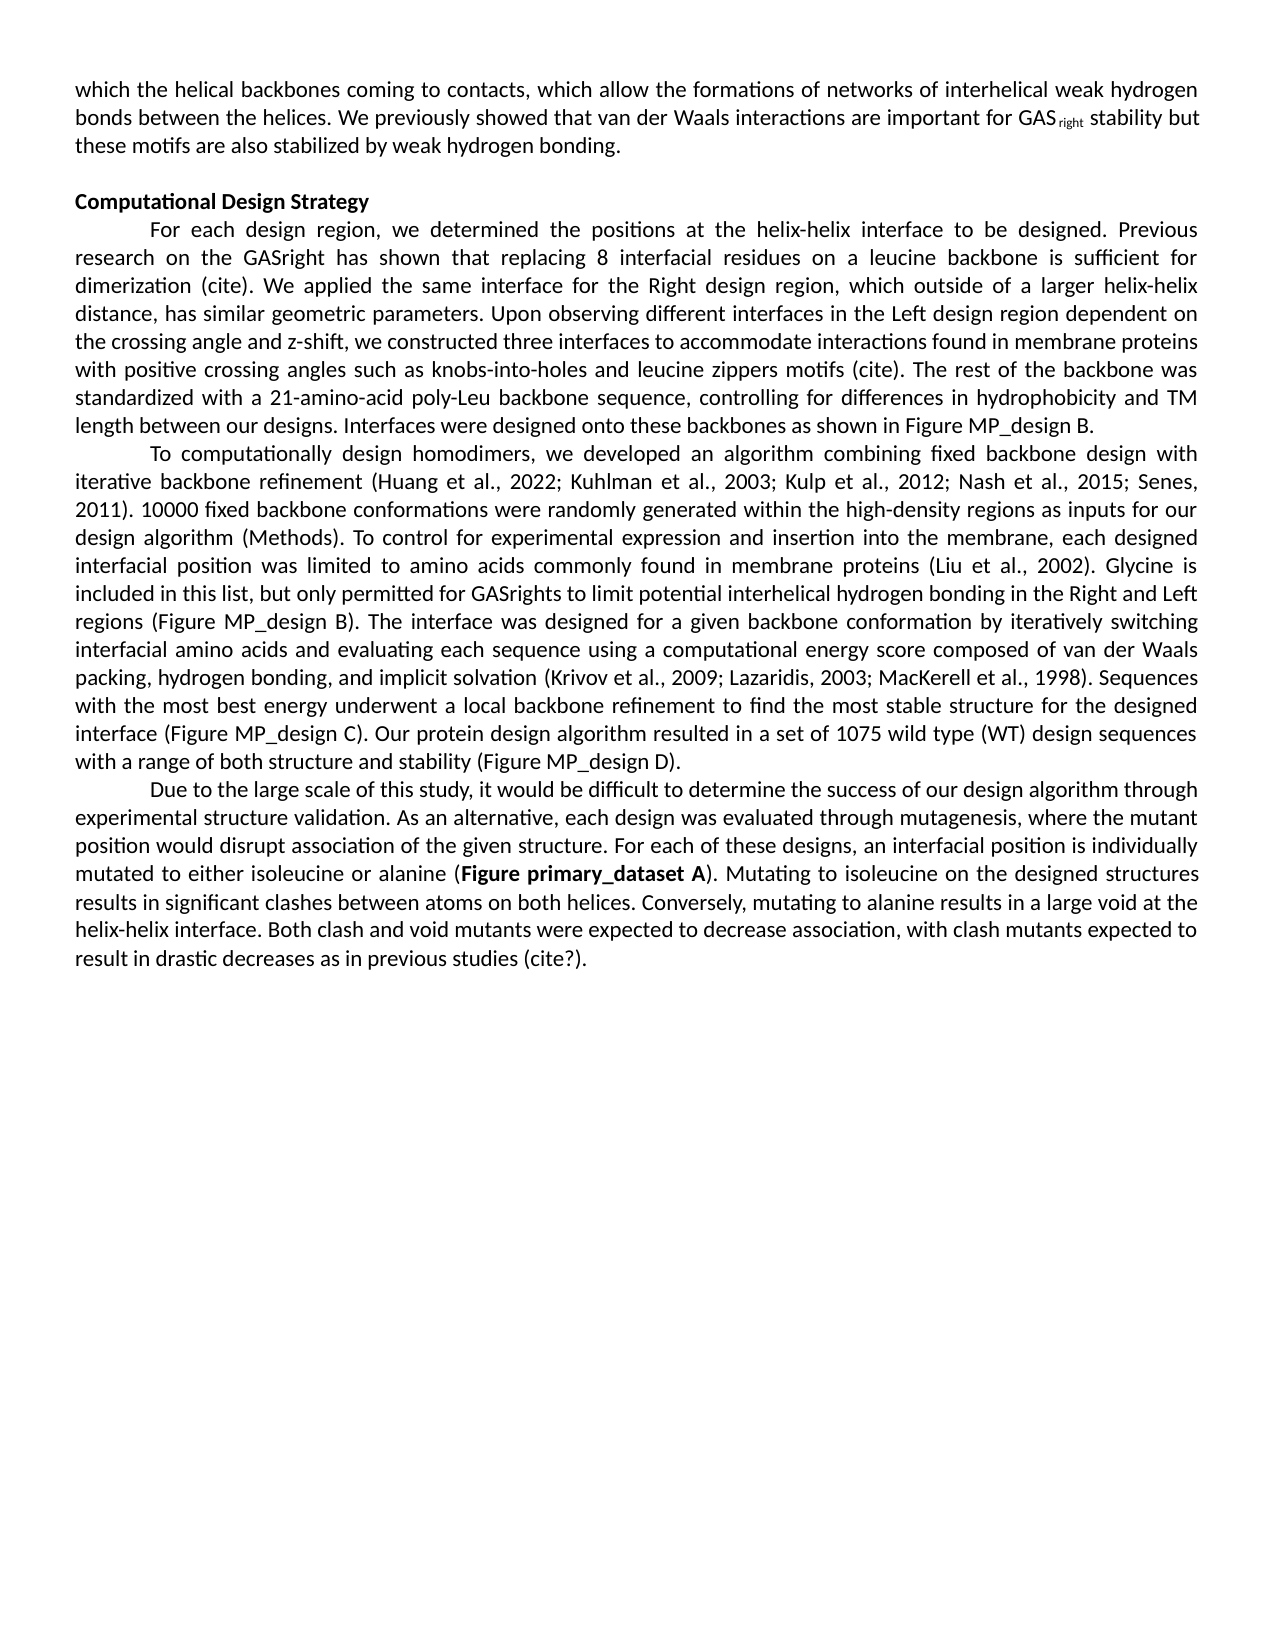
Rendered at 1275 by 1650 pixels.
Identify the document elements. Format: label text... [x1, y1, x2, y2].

text Due to the large scale of this study, it would be difficult to determine the success of our design algorithm through experimental structure validation. As an alternative, each design was evaluated through mutagenesis, where the mutant position would disrupt association of the given structure. For each of these designs, an interfacial position is individually mutated to either isoleucine or alanine (Figure primary_dataset A). Mutating to isoleucine on the designed structures results in significant clashes between atoms on both helices. Conversely, mutating to alanine results in a large void at the helix-helix interface. Both clash and void mutants were expected to decrease association, with clash mutants expected to result in drastic decreases as in previous studies (cite?). [75, 776, 1200, 972]
text For each design region, we determined the positions at the helix-helix interface to be designed. Previous research on the GASright has shown that replacing 8 interfacial residues on a leucine backbone is sufficient for dimerization (cite). We applied the same interface for the Right design region, which outside of a larger helix-helix distance, has similar geometric parameters. Upon observing different interfaces in the Left design region dependent on the crossing angle and z-shift, we constructed three interfaces to accommodate interactions found in membrane proteins with positive crossing angles such as knobs-into-holes and leucine zippers motifs (cite). The rest of the backbone was standardized with a 21-amino-acid poly-Leu backbone sequence, controlling for differences in hydrophobicity and TM length between our designs. Interfaces were designed onto these backbones as shown in Figure MP_design B. [75, 215, 1200, 439]
text To computationally design homodimers, we developed an algorithm combining fixed backbone design with iterative backbone refinement (Huang et al., 2022; Kuhlman et al., 2003; Kulp et al., 2012; Nash et al., 2015; Senes, 2011). 10000 fixed backbone conformations were randomly generated within the high-density regions as inputs for our design algorithm (Methods). To control for experimental expression and insertion into the membrane, each designed interfacial position was limited to amino acids commonly found in membrane proteins (Liu et al., 2002). Glycine is included in this list, but only permitted for GASrights to limit potential interhelical hydrogen bonding in the Right and Left regions (Figure MP_design B). The interface was designed for a given backbone conformation by iteratively switching interfacial amino acids and evaluating each sequence using a computational energy score composed of van der Waals packing, hydrogen bonding, and implicit solvation (Krivov et al., 2009; Lazaridis, 2003; MacKerell et al., 1998). Sequences with the most best energy underwent a local backbone refinement to find the most stable structure for the designed interface (Figure MP_design C). Our protein design algorithm resulted in a set of 1075 wild type (WT) design sequences with a range of both structure and stability (Figure MP_design D). [75, 439, 1200, 776]
text which the helical backbones coming to contacts, which allow the formations of networks of interhelical weak hydrogen bonds between the helices. We previously showed that van der Waals interactions are important for GASright stability but these motifs are also stabilized by weak hydrogen bonding. [75, 75, 1200, 159]
text Computational Design Strategy [75, 187, 1200, 215]
